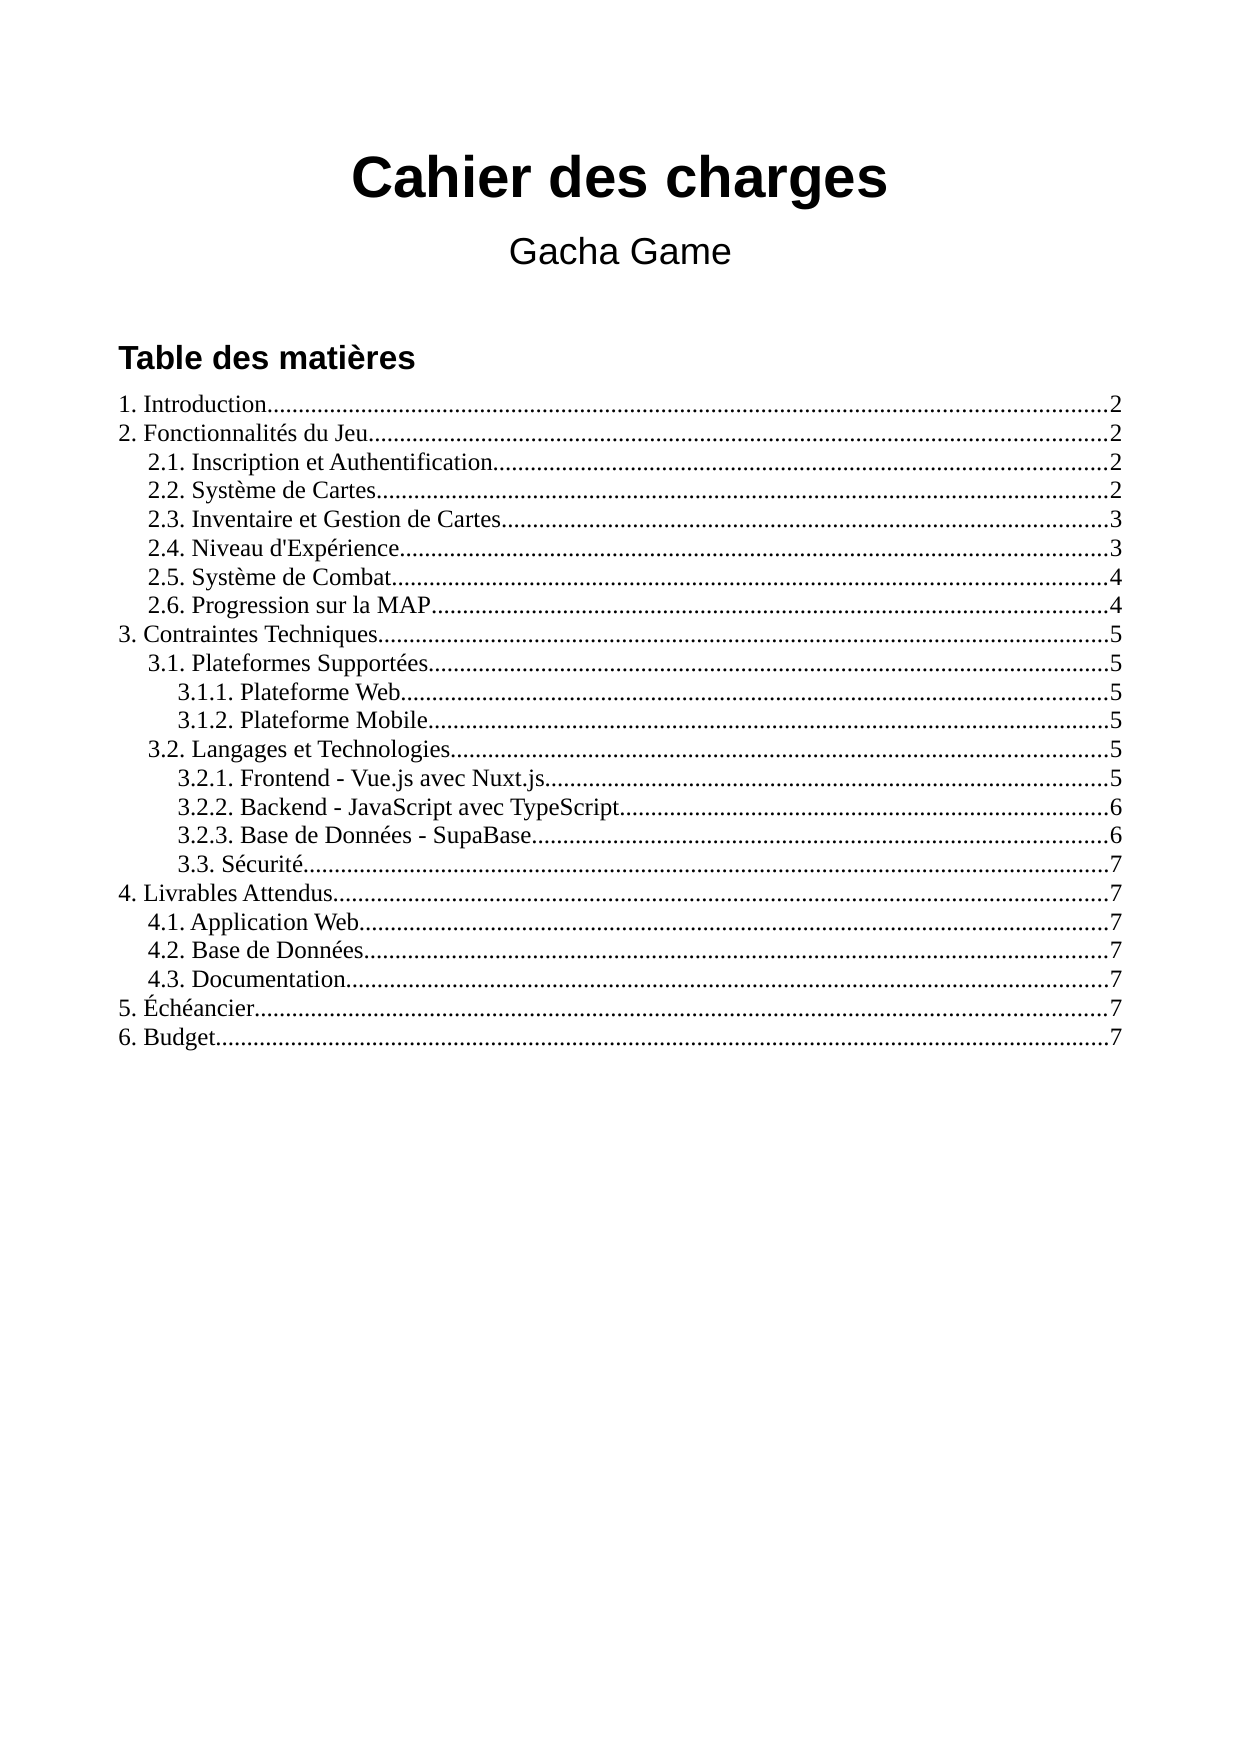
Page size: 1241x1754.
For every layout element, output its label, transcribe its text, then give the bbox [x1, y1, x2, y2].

subtitle Gacha Game [118, 229, 1122, 272]
text 3.2.1. Frontend - Vue.js avec Nuxt.js 5 [177, 763, 1122, 792]
text 5. Échéancier 7 [118, 993, 1122, 1022]
text 3.1.1. Plateforme Web 5 [177, 677, 1122, 706]
text 2.5. Système de Combat 4 [148, 562, 1122, 591]
text 4.2. Base de Données 7 [148, 936, 1122, 964]
subtitle Table des matières [118, 338, 1122, 377]
text 6. Budget 7 [118, 1022, 1122, 1051]
text 4. Livrables Attendus 7 [118, 878, 1122, 907]
text 1. Introduction 2 [118, 389, 1122, 418]
text 2.4. Niveau d'Expérience 3 [148, 533, 1122, 562]
text 3. Contraintes Techniques 5 [118, 619, 1122, 648]
text 2.6. Progression sur la MAP 4 [148, 591, 1122, 619]
title Cahier des charges [118, 143, 1122, 210]
text 3.2. Langages et Technologies 5 [148, 734, 1122, 763]
text 2.3. Inventaire et Gestion de Cartes 3 [148, 504, 1122, 533]
text 3.1.2. Plateforme Mobile 5 [177, 706, 1122, 734]
text 4.3. Documentation 7 [148, 964, 1122, 993]
text 3.2.2. Backend - JavaScript avec TypeScript 6 [177, 792, 1122, 821]
text 3.1. Plateformes Supportées 5 [148, 648, 1122, 677]
text 3.2.3. Base de Données - SupaBase 6 [177, 821, 1122, 849]
text 4.1. Application Web 7 [148, 907, 1122, 936]
text 3.3. Sécurité 7 [177, 849, 1122, 878]
text 2. Fonctionnalités du Jeu 2 [118, 418, 1122, 447]
text 2.2. Système de Cartes 2 [148, 476, 1122, 504]
text 2.1. Inscription et Authentification 2 [148, 447, 1122, 476]
